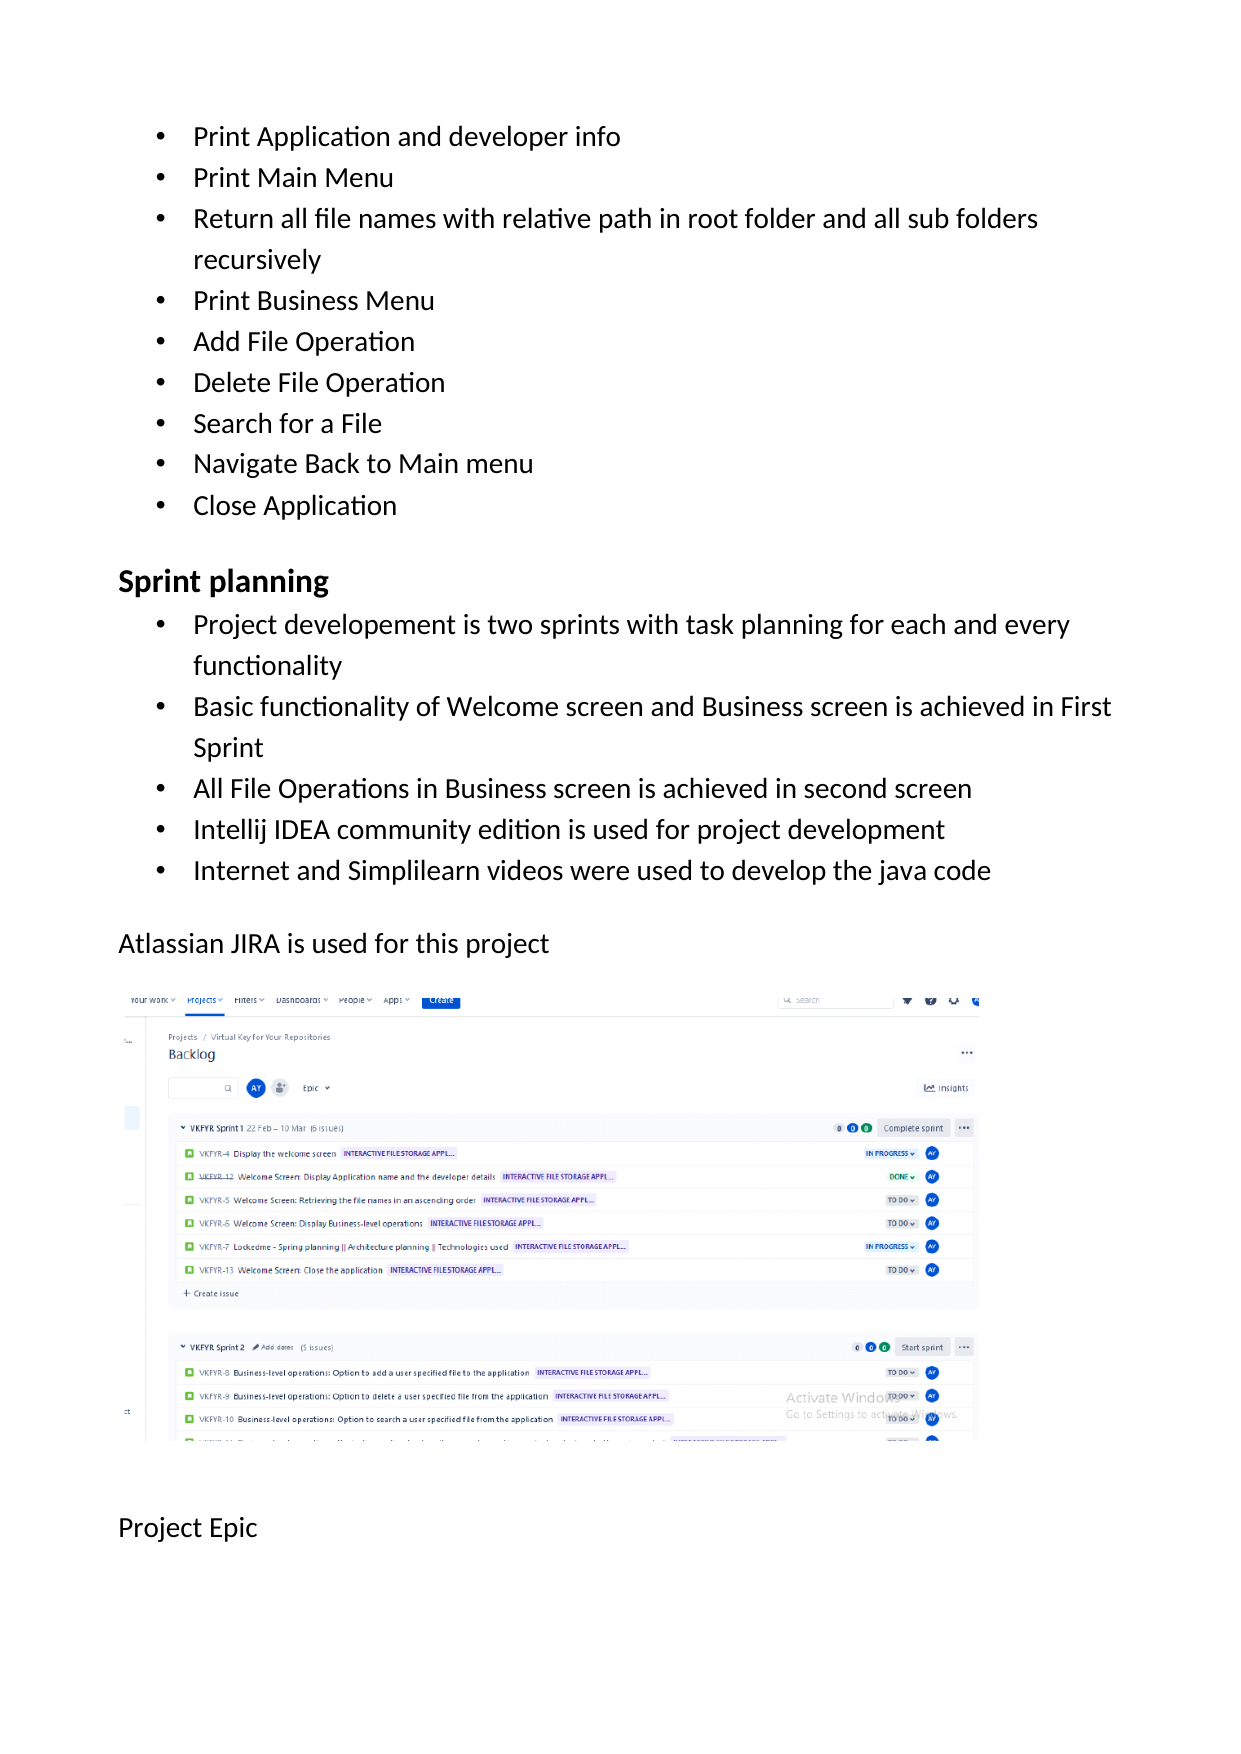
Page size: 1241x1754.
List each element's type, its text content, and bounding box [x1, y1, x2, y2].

list Search for a File [156, 405, 1154, 440]
list Internet and Simplilearn videos were used to develop the java code [156, 852, 1154, 888]
list Return all file names with relative path in root folder and all sub folders recursively [156, 200, 1154, 277]
list Basic functionality of Welcome screen and Business screen is achieved in First Sprint [156, 688, 1154, 765]
text Sprint planning [118, 560, 1154, 600]
list Project developement is two sprints with task planning for each and every functionality [156, 606, 1154, 683]
list Print Application and developer info [156, 118, 1154, 154]
text Atlassian JIRA is used for this project [118, 925, 1154, 961]
list Print Main Menu [156, 159, 1154, 195]
list Intellij IDEA community edition is used for project development [156, 811, 1154, 847]
list All File Operations in Business screen is achieved in second screen [156, 770, 1154, 806]
list Navigate Back to Main menu [156, 446, 1154, 481]
list Add File Operation [156, 323, 1154, 358]
list Delete File Operation [156, 364, 1154, 399]
list Print Business Menu [156, 282, 1154, 317]
list Close Application [156, 487, 1154, 522]
text Project Epic [118, 1509, 1154, 1581]
